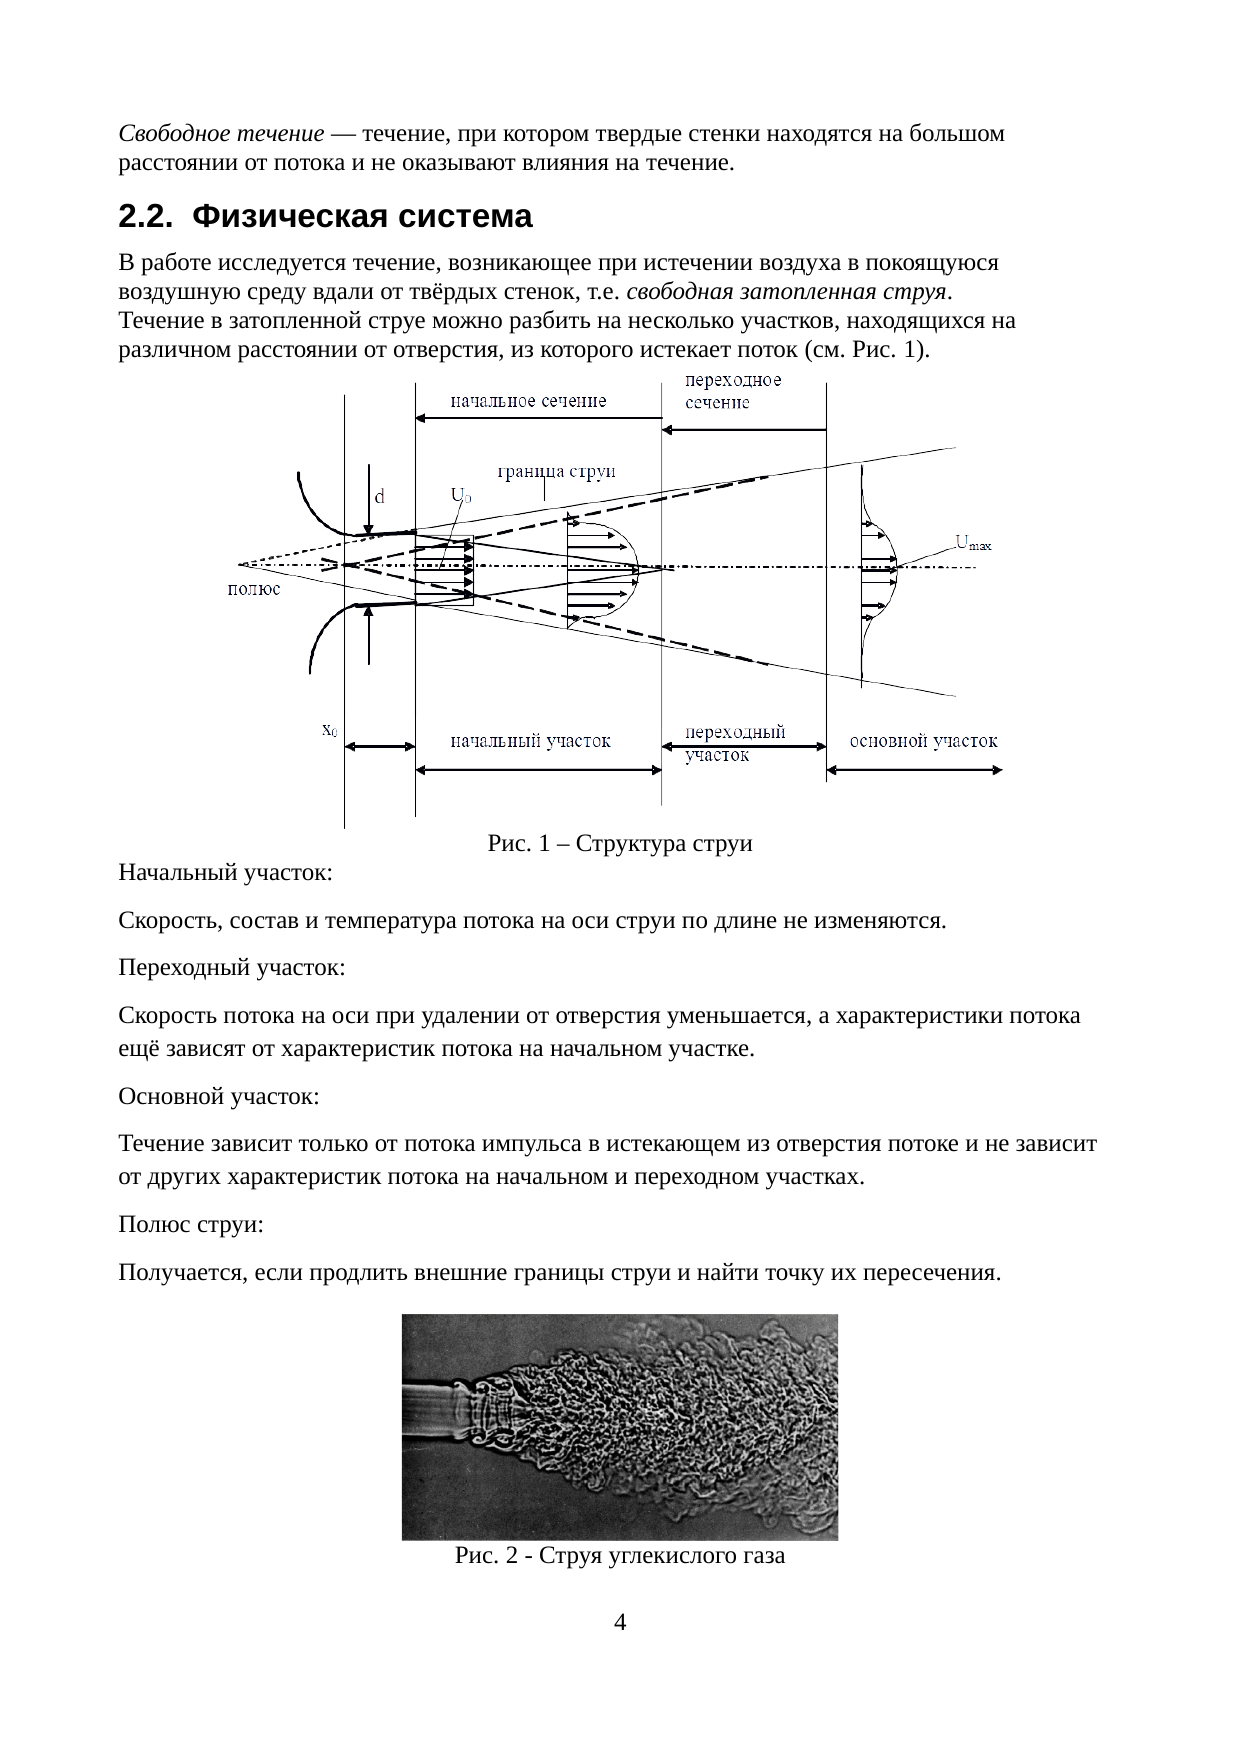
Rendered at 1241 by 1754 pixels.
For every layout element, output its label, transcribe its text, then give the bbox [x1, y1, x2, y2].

subtitle Физическая система [118, 196, 1122, 235]
text Скорость, состав и температура потока на оси струи по длине не изменяются. [118, 905, 1122, 934]
picture [215, 362, 1025, 829]
text Основной участок: [118, 1081, 1122, 1109]
text Рис. 1 – Структура струи [118, 828, 1122, 857]
text Получается, если продлить внешние границы струи и найти точку их пересечения. [118, 1257, 1122, 1285]
text Свободное течение — течение, при котором твердые стенки находятся на большом расстоянии от потока и не оказывают влияния на течение. [118, 118, 1122, 176]
text Начальный участок: [118, 857, 1122, 886]
text Рис. 2 - Струя углекислого газа [118, 1540, 1122, 1569]
text Течение в затопленной струе можно разбить на несколько участков, находящихся на различном расстоянии от отверстия, из которого истекает поток (см. Рис. 1). [118, 305, 1122, 362]
text Полюс струи: [118, 1209, 1122, 1238]
text Течение зависит только от потока импульса в истекающем из отверстия потоке и не зависит от других характеристик потока на начальном и переходном участках. [118, 1128, 1122, 1190]
picture [401, 1314, 839, 1541]
text В работе исследуется течение, возникающее при истечении воздуха в покоящуюся воздушную среду вдали от твёрдых стенок, т.е. свободная затопленная струя. [118, 247, 1122, 305]
text Переходный участок: [118, 952, 1122, 981]
text Скорость потока на оси при удалении от отверстия уменьшается, а характеристики потока ещё зависят от характеристик потока на начальном участке. [118, 1000, 1122, 1062]
